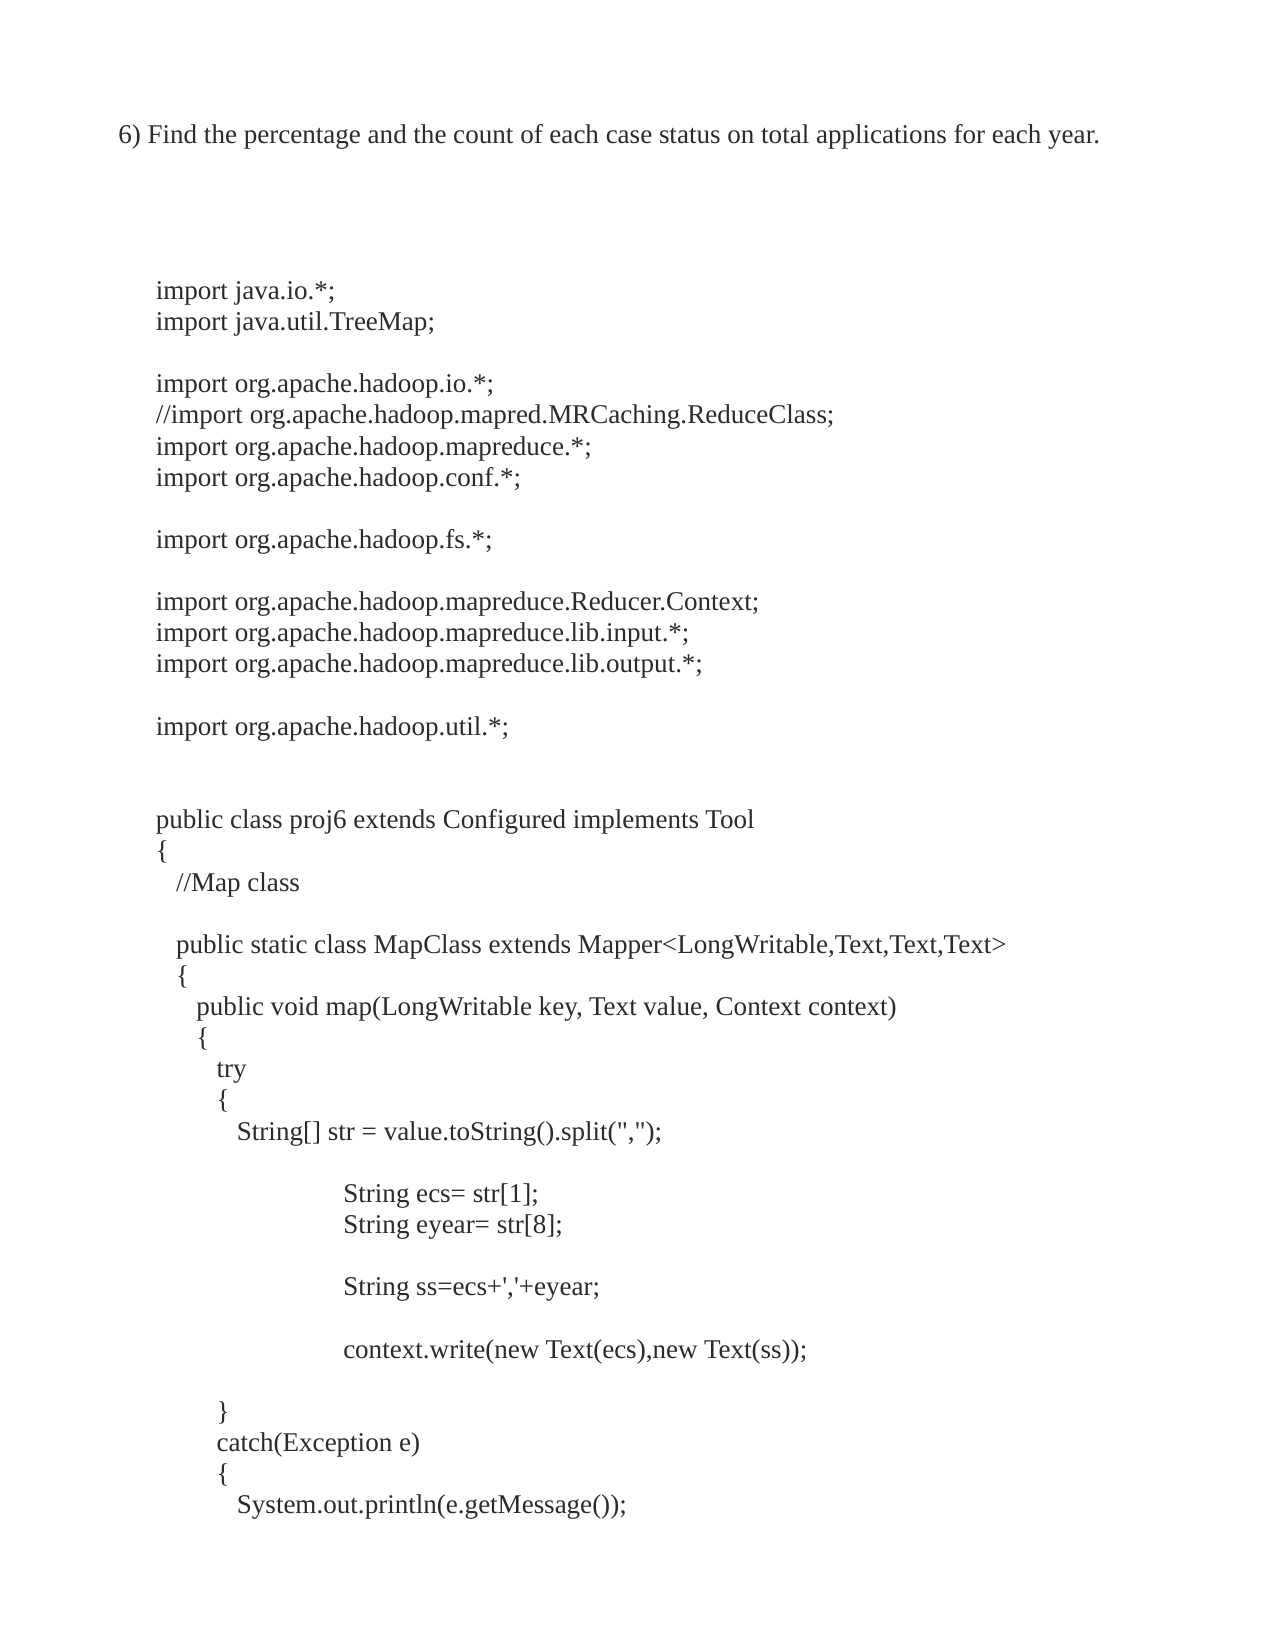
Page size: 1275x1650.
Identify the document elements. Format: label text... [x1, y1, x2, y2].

text import org.apache.hadoop.mapreduce.Reducer.Context; [156, 585, 1157, 616]
text try [156, 1052, 1157, 1084]
text context.write(new Text(ecs),new Text(ss)); [156, 1333, 1157, 1364]
text { [156, 1021, 1157, 1052]
text public void map(LongWritable key, Text value, Context context) [156, 990, 1157, 1021]
text String[] str = value.toString().split(","); [156, 1115, 1157, 1146]
text { [156, 1457, 1157, 1488]
text 6) Find the percentage and the count of each case status on total applications for each year. [118, 118, 1157, 149]
text { [156, 1084, 1157, 1115]
text import org.apache.hadoop.fs.*; [156, 523, 1157, 554]
text import java.io.*; [156, 274, 1157, 305]
text } [156, 1395, 1157, 1426]
text import org.apache.hadoop.mapreduce.lib.input.*; [156, 616, 1157, 648]
text import org.apache.hadoop.mapreduce.lib.output.*; [156, 648, 1157, 679]
text public static class MapClass extends Mapper<LongWritable,Text,Text,Text> [156, 928, 1157, 959]
text import java.util.TreeMap; [156, 305, 1157, 336]
text { [156, 959, 1157, 990]
text System.out.println(e.getMessage()); [156, 1488, 1157, 1520]
text catch(Exception e) [156, 1426, 1157, 1457]
text { [156, 834, 1157, 866]
text import org.apache.hadoop.conf.*; [156, 461, 1157, 492]
text public class proj6 extends Configured implements Tool [156, 803, 1157, 834]
text //Map class [156, 866, 1157, 897]
text //import org.apache.hadoop.mapred.MRCaching.ReduceClass; [156, 398, 1157, 429]
text import org.apache.hadoop.mapreduce.*; [156, 429, 1157, 461]
text import org.apache.hadoop.util.*; [156, 710, 1157, 741]
text import org.apache.hadoop.io.*; [156, 367, 1157, 398]
text String eyear= str[8]; [156, 1208, 1157, 1239]
text String ecs= str[1]; [156, 1177, 1157, 1208]
text String ss=ecs+','+eyear; [156, 1271, 1157, 1302]
